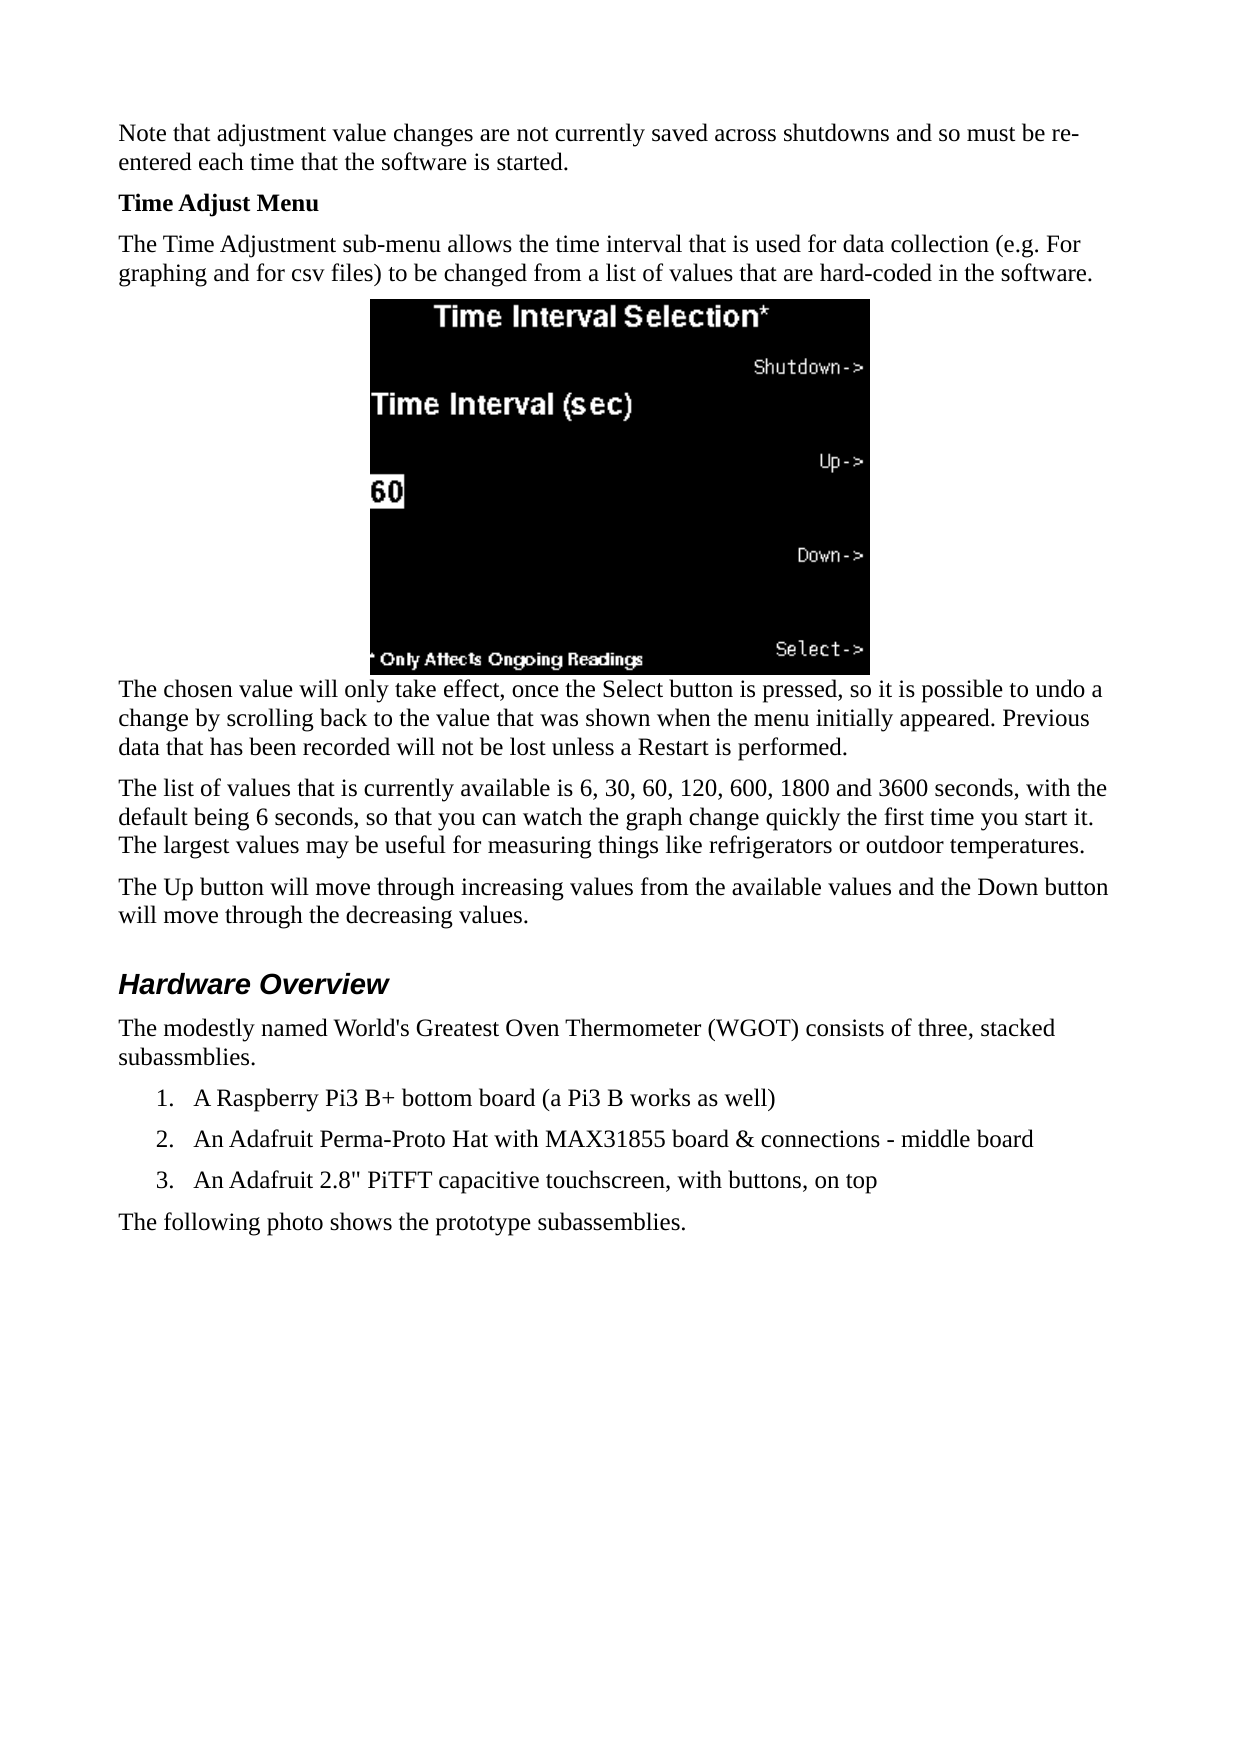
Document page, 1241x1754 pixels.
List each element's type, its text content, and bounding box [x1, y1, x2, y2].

list An Adafruit Perma-Proto Hat with MAX31855 board & connections - middle board [156, 1124, 1122, 1153]
text Note that adjustment value changes are not currently saved across shutdowns and so must be re-entered each time that the software is started. [118, 118, 1122, 176]
text The modestly named World's Greatest Oven Thermometer (WGOT) consists of three, stacked subassmblies. [118, 1013, 1122, 1070]
text The following photo shows the prototype subassemblies. [118, 1207, 1122, 1235]
text The Time Adjustment sub-menu allows the time interval that is used for data collection (e.g. For graphing and for csv files) to be changed from a list of values that are hard-coded in the software. [118, 229, 1122, 287]
list An Adafruit 2.8" PiTFT capacitive touchscreen, with buttons, on top [156, 1165, 1122, 1194]
list A Raspberry Pi3 B+ bottom board (a Pi3 B works as well) [156, 1083, 1122, 1112]
text The chosen value will only take effect, once the Select button is pressed, so it is possible to undo a change by scrolling back to the value that was shown when the menu initially appeared. Previous data that has been recorded will not be lost unless a Restart is performed. [118, 299, 1122, 761]
picture [370, 299, 870, 675]
text The Up button will move through increasing values from the available values and the Down button will move through the decreasing values. [118, 872, 1122, 929]
subtitle Hardware Overview [118, 967, 1122, 1000]
text The list of values that is currently available is 6, 30, 60, 120, 600, 1800 and 3600 seconds, with the default being 6 seconds, so that you can watch the graph change quickly the first time you start it. The largest values may be useful for measuring things like refrigerators or outdoor temperatures. [118, 773, 1122, 859]
text Time Adjust Menu [118, 188, 1122, 217]
